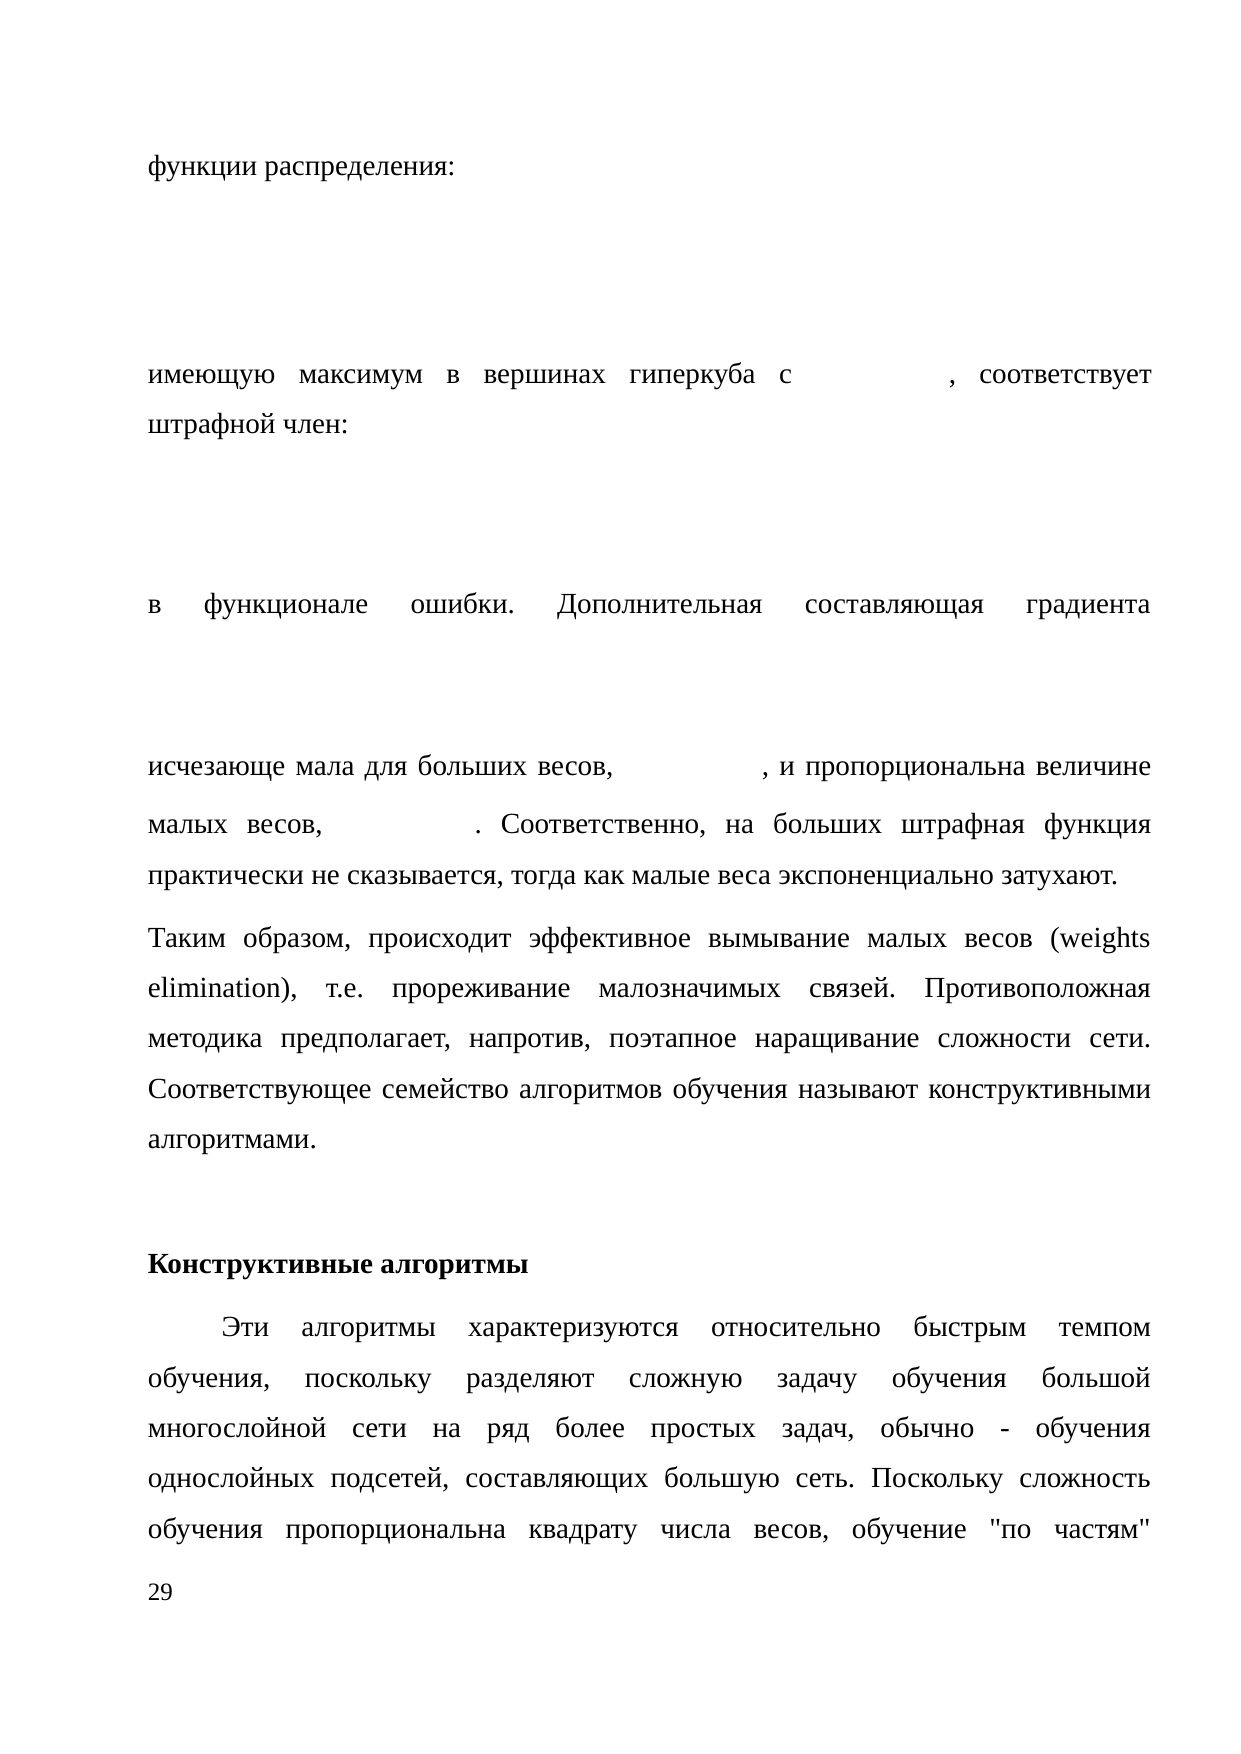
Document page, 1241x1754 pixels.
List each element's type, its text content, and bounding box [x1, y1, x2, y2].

text функции распределения: [148, 148, 1152, 181]
text исчезающе мала для больших весов, , и пропорциональна величине малых весов, . Соответственно, на больших штрафная функция практически не сказывается, тогда как малые веса экспоненциально затухают. [148, 739, 1152, 891]
text Конструктивные алгоритмы [148, 1247, 1152, 1280]
text имеющую максимум в вершинах гиперкуба с , соответствует штрафной член: [148, 347, 1152, 440]
text Эти алгоритмы характеризуются относительно быстрым темпом обучения, поскольку разделяют сложную задачу обучения большой многослойной сети на ряд более простых задач, обычно - обучения однослойных подсетей, составляющих большую сеть. Поскольку сложность обучения пропорциональна квадрату числа весов, обучение "по частям" [148, 1309, 1152, 1544]
text в функционале ошибки. Дополнительная составляющая градиента [148, 586, 1152, 710]
text Таким образом, происходит эффективное вымывание малых весов (weights elimination), т.е. прореживание малозначимых связей. Противоположная методика предполагает, напротив, поэтапное наращивание сложности сети. Соответствующее семейство алгоритмов обучения называют конструктивными алгоритмами. [148, 920, 1152, 1154]
